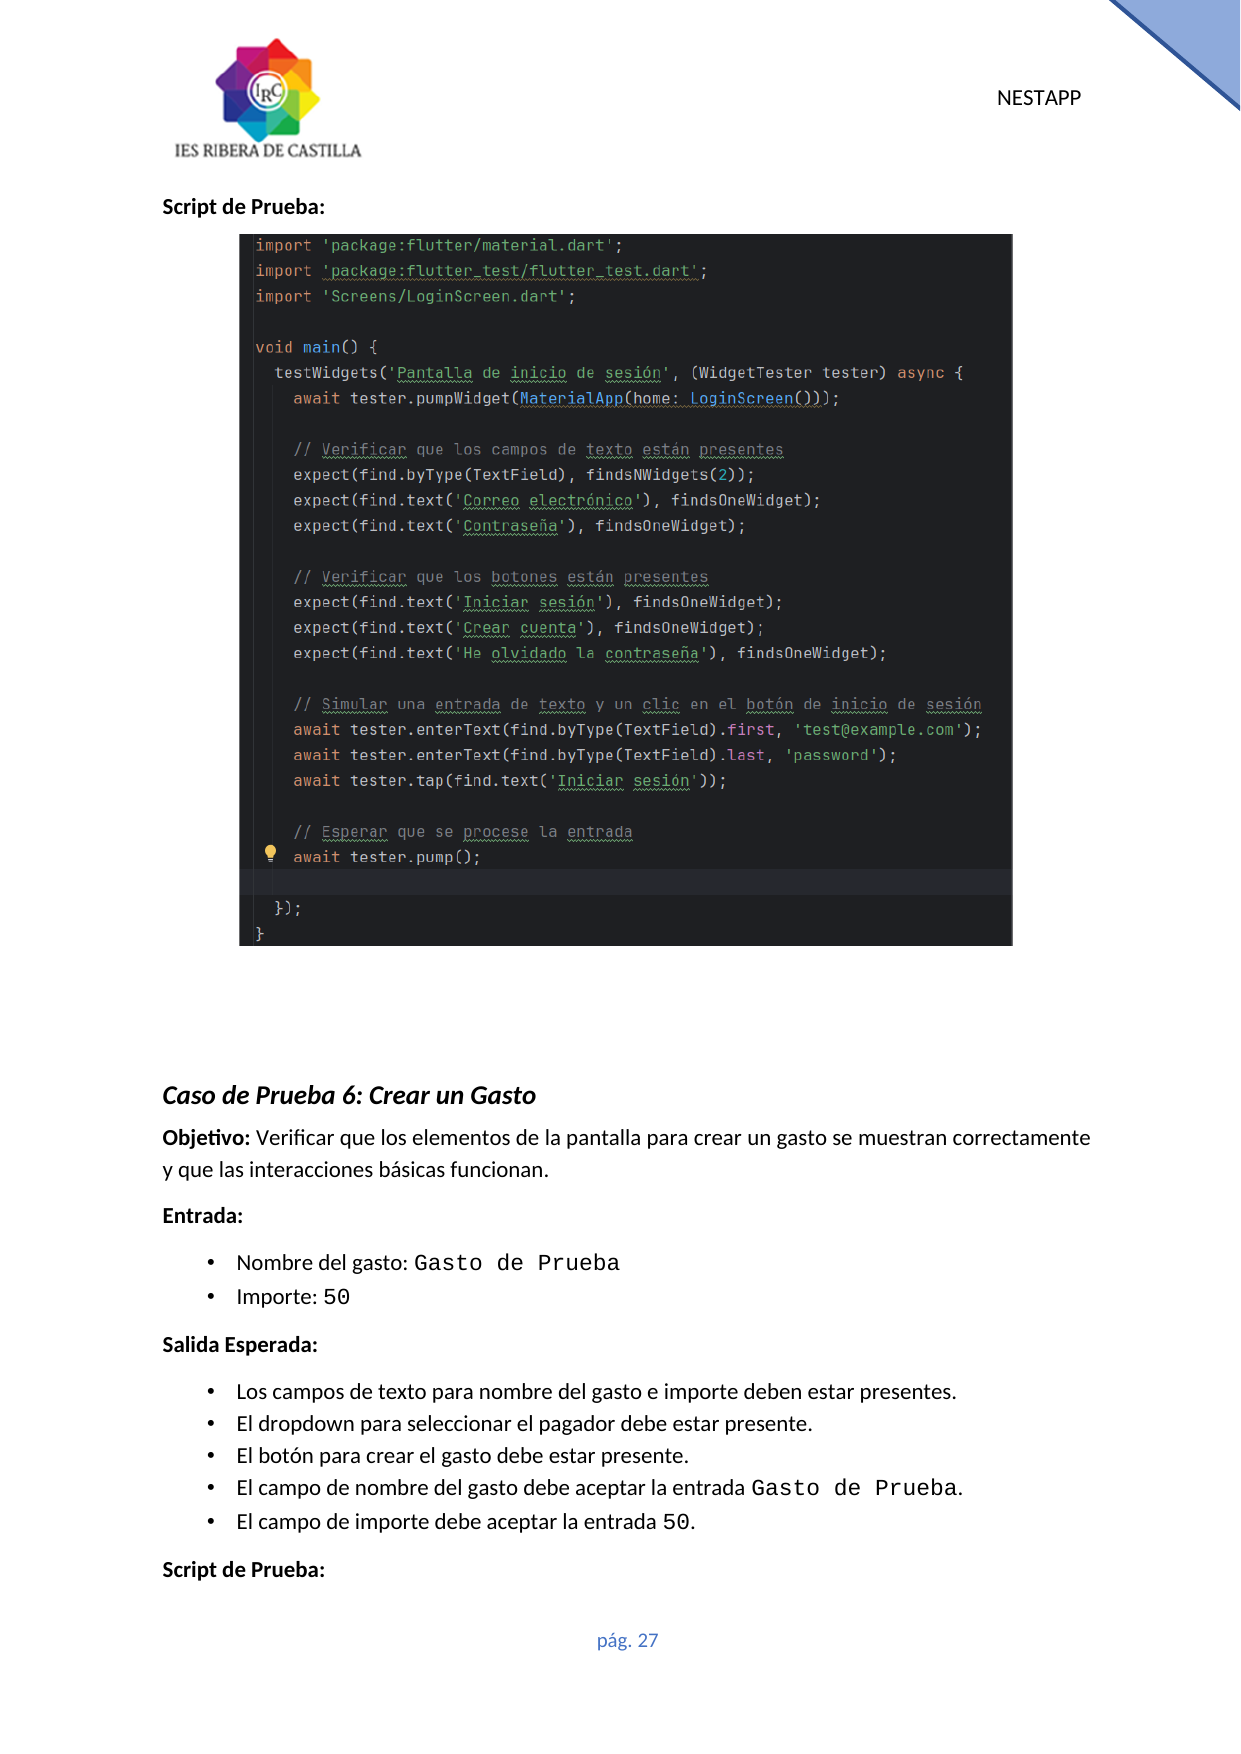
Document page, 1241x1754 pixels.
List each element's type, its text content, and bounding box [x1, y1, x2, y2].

list El botón para crear el gasto debe estar presente. [207, 1441, 1093, 1469]
list Los campos de texto para nombre del gasto e importe deben estar presentes. [207, 1377, 1093, 1405]
text Objetivo: Verificar que los elementos de la pantalla para crear un gasto se muestran correctamente y que las interacciones básicas funcionan. [162, 1123, 1093, 1183]
text Script de Prueba: [162, 1555, 1093, 1583]
list El campo de nombre del gasto debe aceptar la entrada Gasto de Prueba. [207, 1473, 1093, 1503]
list El campo de importe debe aceptar la entrada 50. [207, 1507, 1093, 1536]
list Importe: 50 [207, 1282, 1093, 1311]
text Script de Prueba: [162, 192, 1093, 220]
text Salida Esperada: [162, 1330, 1093, 1358]
text Entrada: [162, 1202, 1093, 1230]
list El dropdown para seleccionar el pagador debe estar presente. [207, 1409, 1093, 1437]
subtitle Caso de Prueba 6: Crear un Gasto [162, 1078, 1093, 1112]
picture [239, 234, 1013, 946]
list Nombre del gasto: Gasto de Prueba [207, 1248, 1093, 1278]
picture [173, 29, 366, 164]
